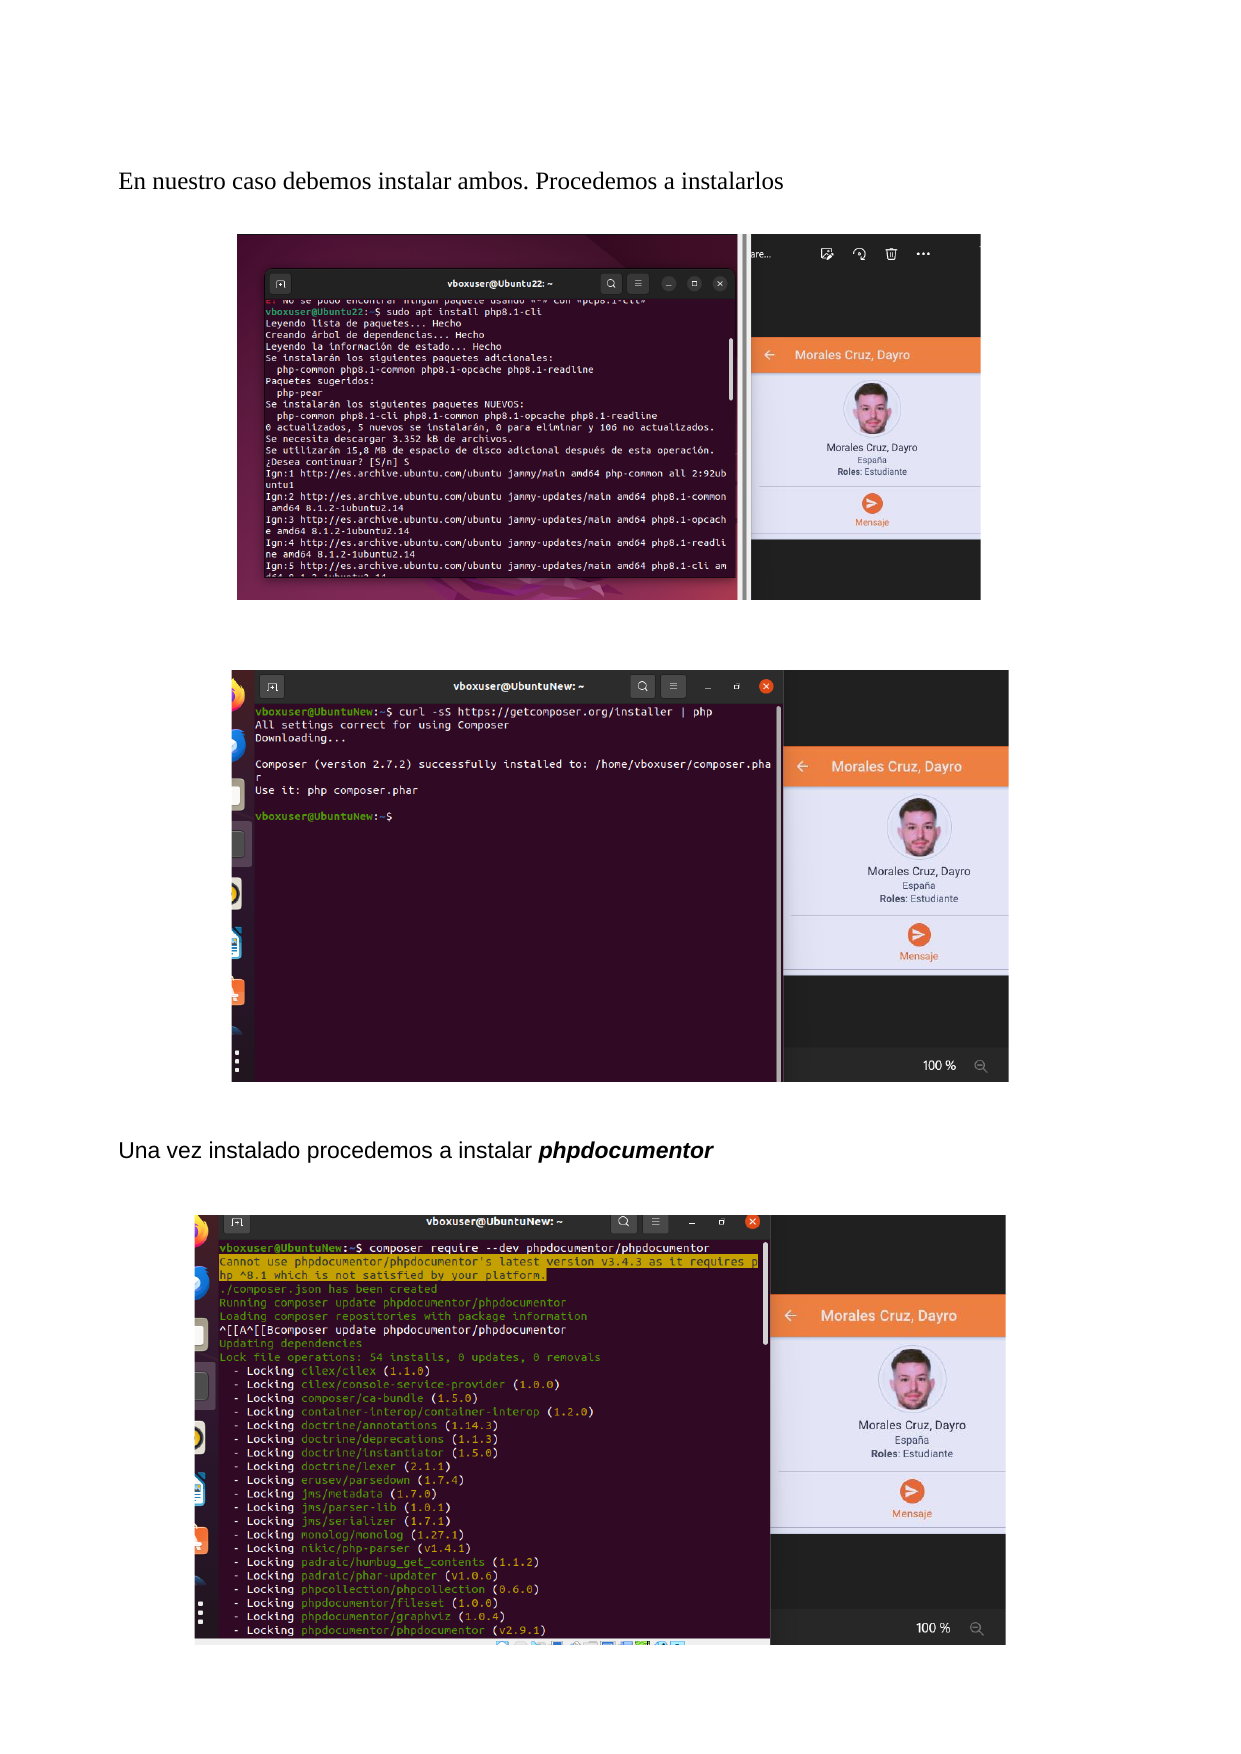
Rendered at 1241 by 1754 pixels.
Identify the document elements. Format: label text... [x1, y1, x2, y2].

picture [194, 1215, 1006, 1645]
text En nuestro caso debemos instalar ambos. Procedemos a instalarlos [118, 166, 1122, 194]
picture [237, 234, 981, 600]
picture [231, 670, 1009, 1082]
text Una vez instalado procedemos a instalar phpdocumentor [118, 671, 1122, 1164]
